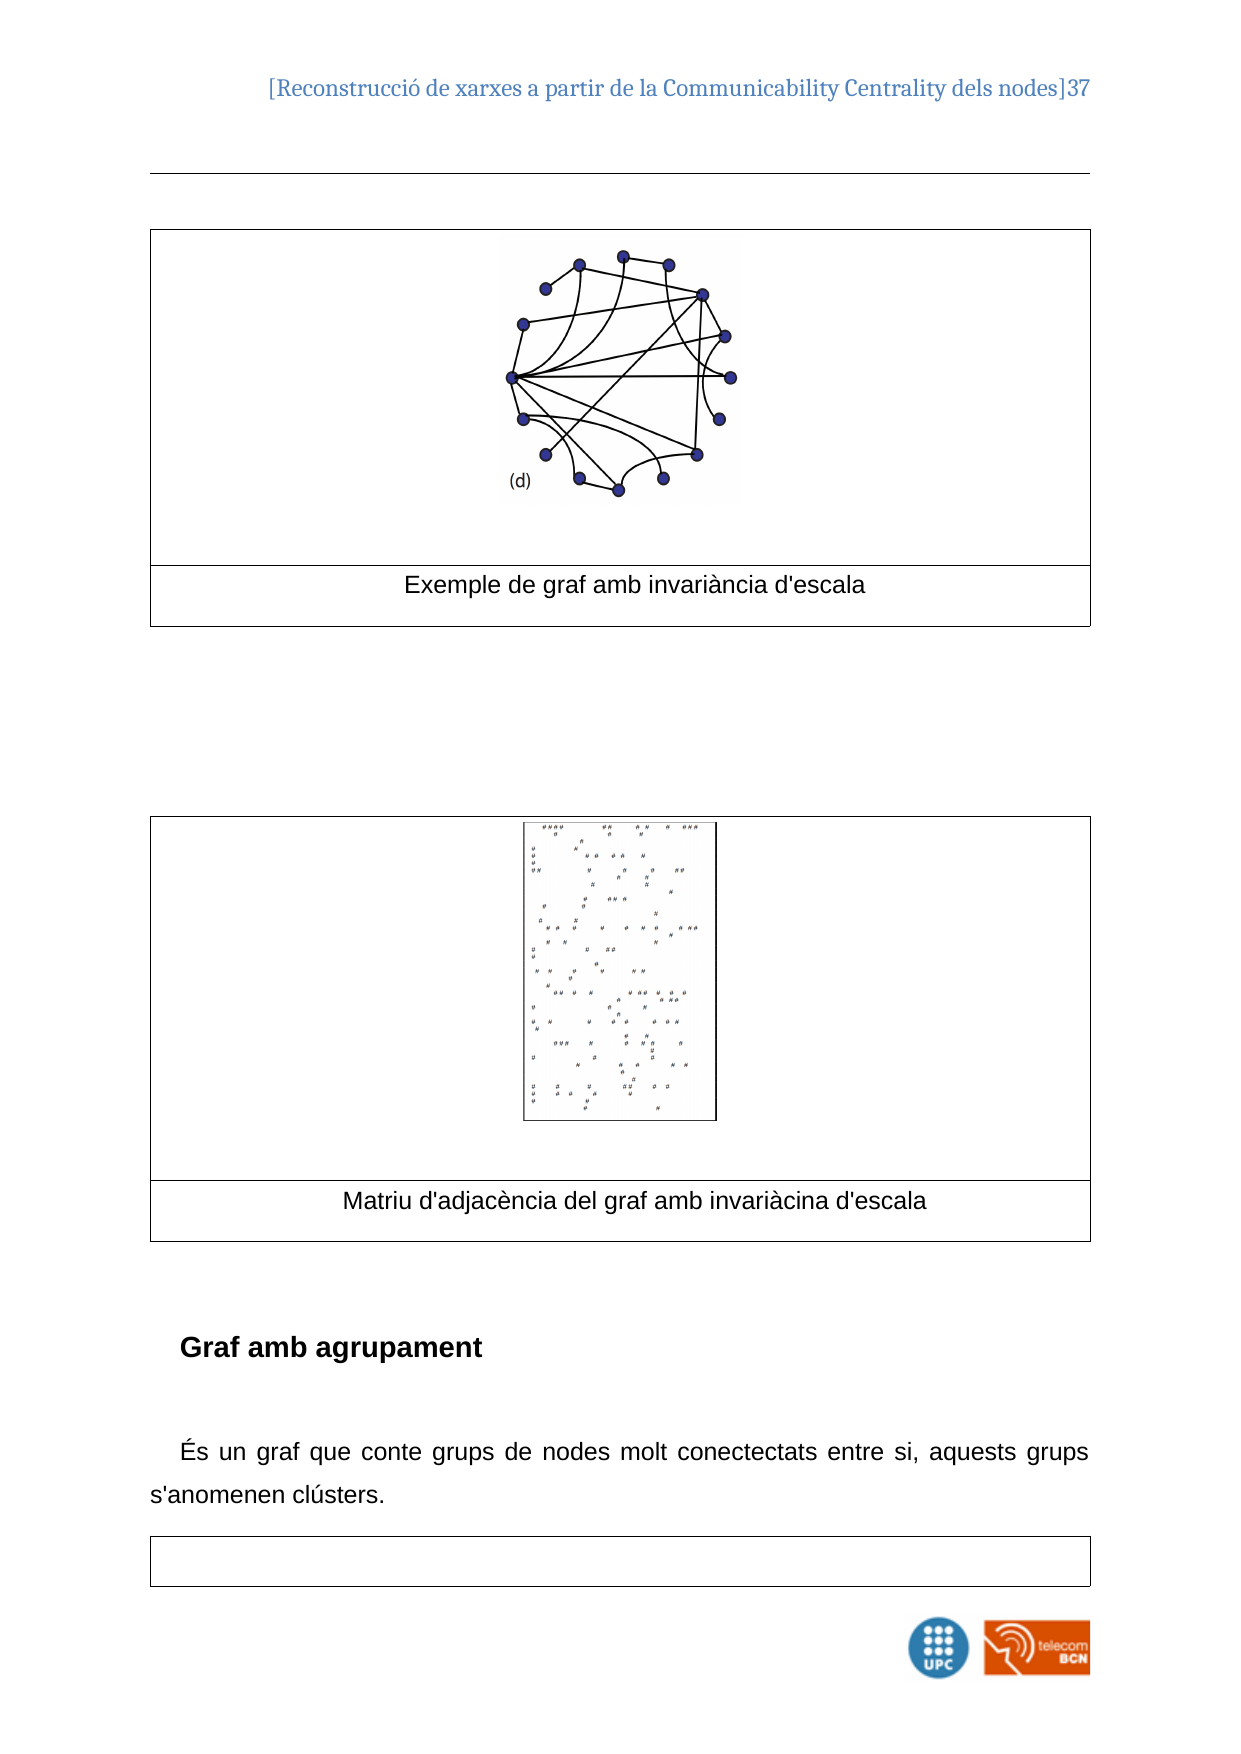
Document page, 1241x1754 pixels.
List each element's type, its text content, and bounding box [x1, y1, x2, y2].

table_header [151, 235, 1090, 564]
table_header [151, 230, 1090, 234]
table_cell Exemple de graf amb invariància d'escala [151, 566, 1090, 626]
table_header [151, 817, 1090, 1180]
subtitle Graf amb agrupament [150, 1330, 1090, 1364]
picture [499, 234, 741, 505]
table_header [151, 1537, 1090, 1586]
text És un graf que conte grups de nodes molt conectectats entre si, aquests grups s'anomenen clústers. [150, 1437, 1090, 1509]
picture [904, 1614, 1091, 1681]
picture [523, 822, 717, 1121]
table_cell Matriu d'adjacència del graf amb invariàcina d'escala [151, 1181, 1090, 1241]
